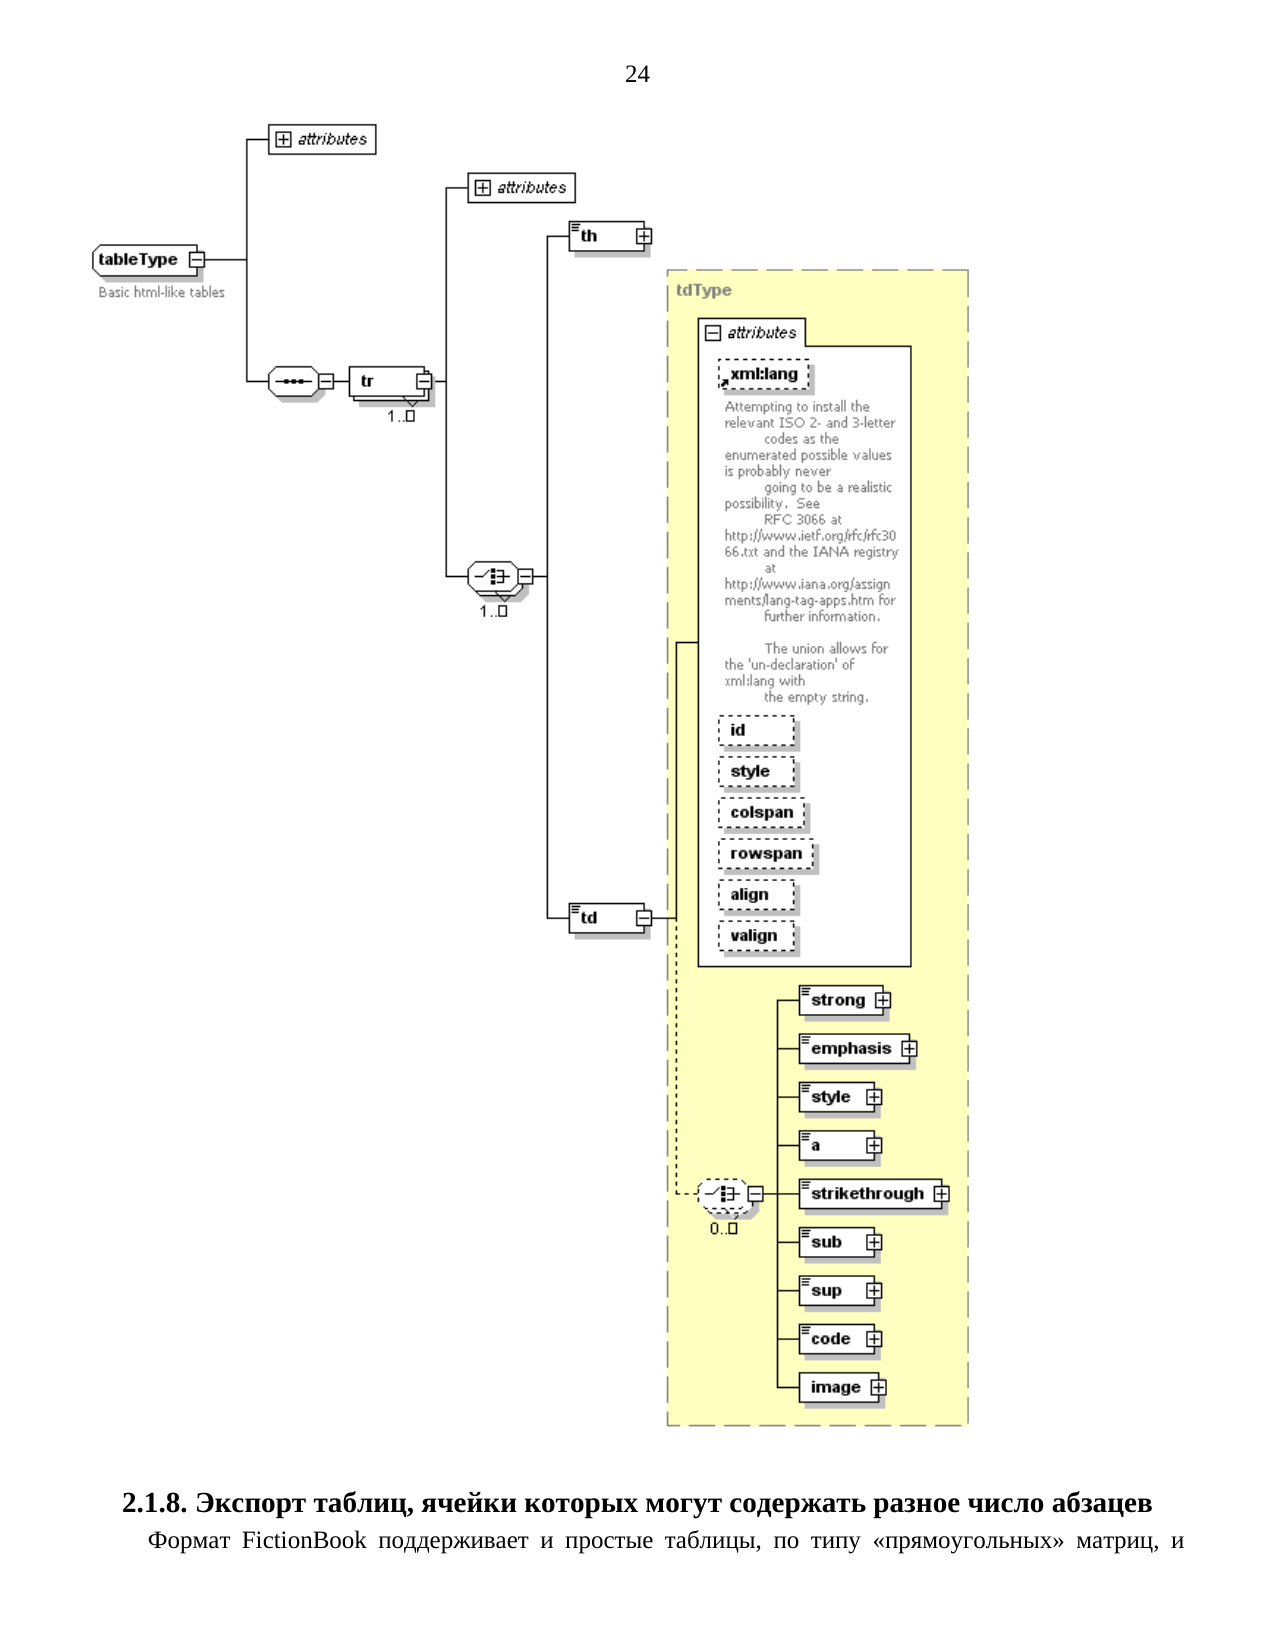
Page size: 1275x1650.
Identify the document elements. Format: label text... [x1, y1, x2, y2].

picture [88, 117, 972, 1431]
subtitle 2.1.8. Экспорт таблиц, ячейки которых могут содержать разное число абзацев [89, 1485, 1186, 1518]
text Формат FictionBook поддерживает и простые таблицы, по типу «прямоугольных» матриц, и [89, 1525, 1186, 1553]
